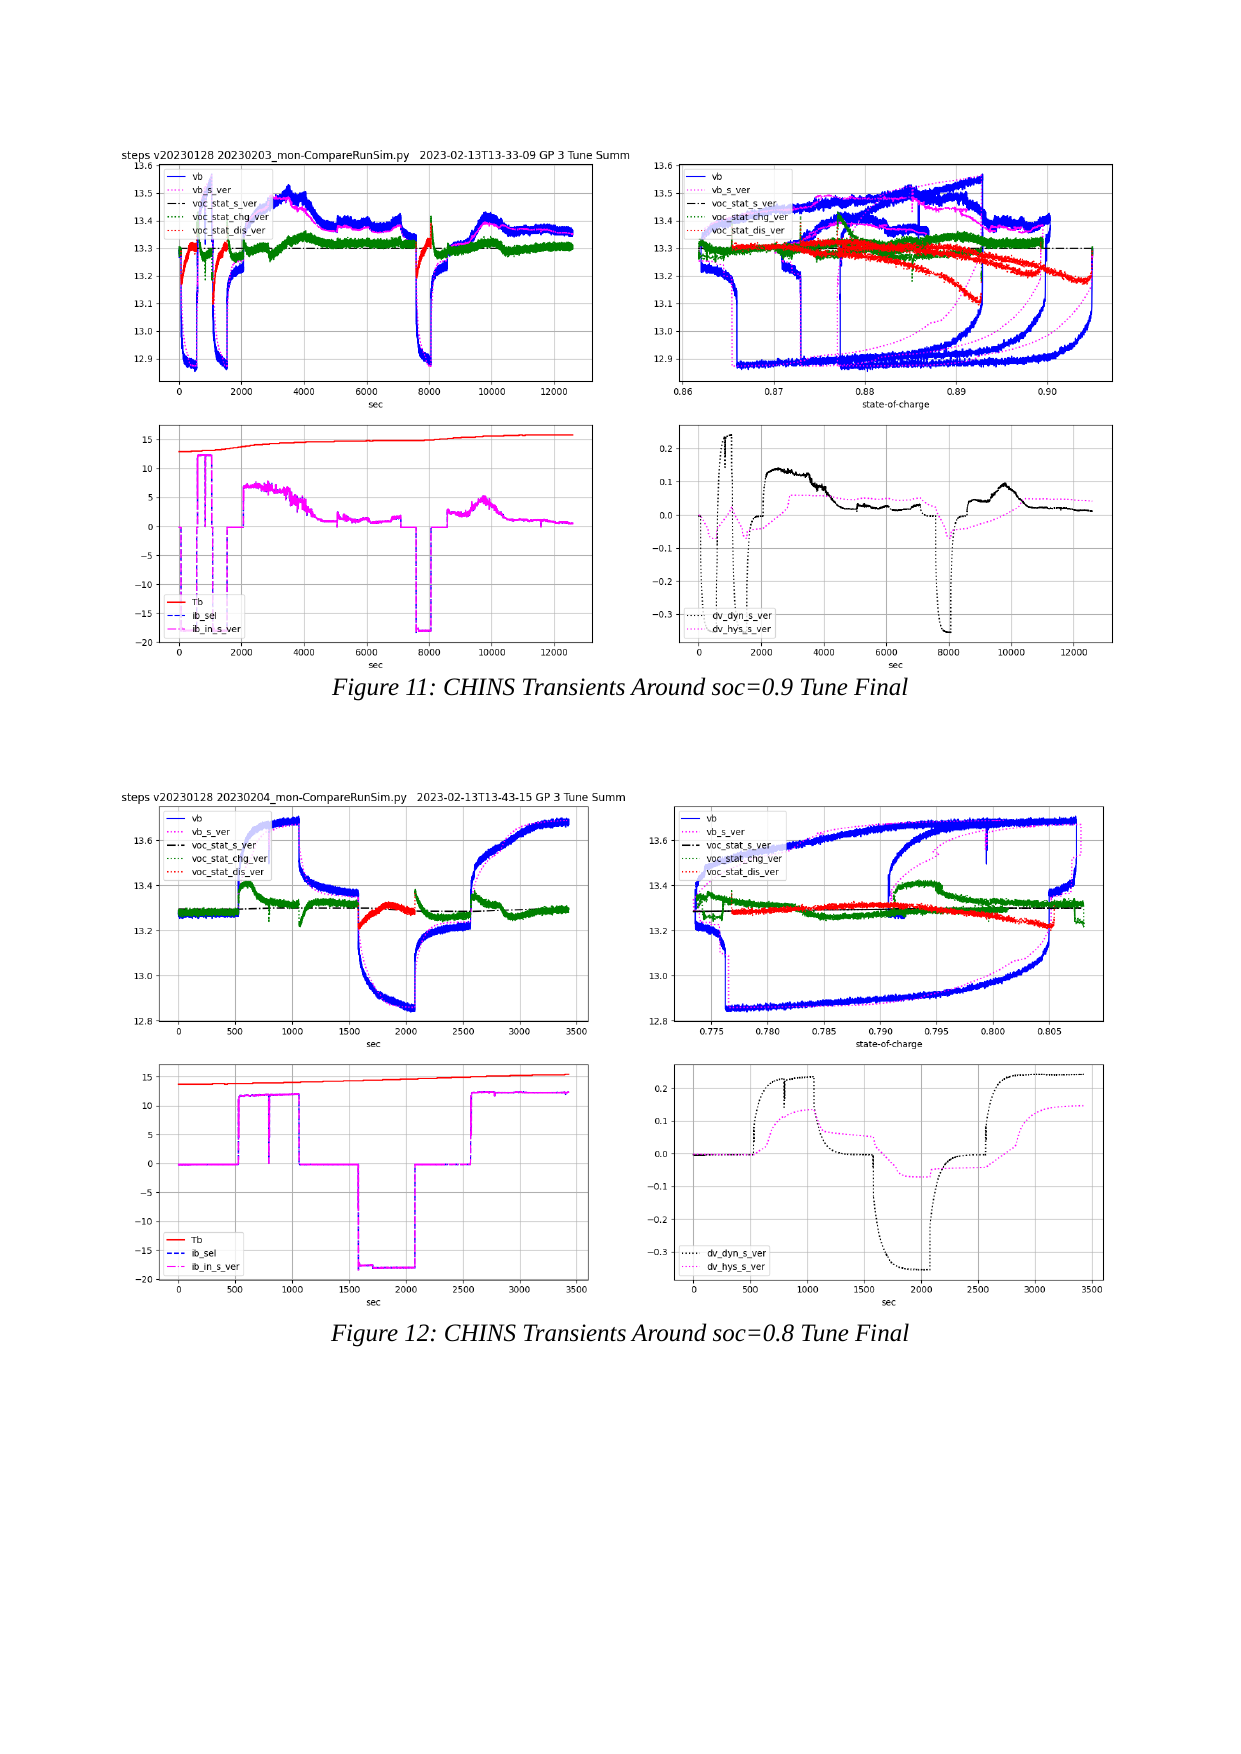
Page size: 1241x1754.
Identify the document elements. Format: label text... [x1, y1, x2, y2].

picture [118, 787, 1122, 1319]
picture [118, 146, 1122, 673]
text Figure 11: CHINS Transients Around soc=0.9 Tune Final [118, 673, 1122, 701]
text Figure 12: CHINS Transients Around soc=0.8 Tune Final [118, 1319, 1122, 1347]
